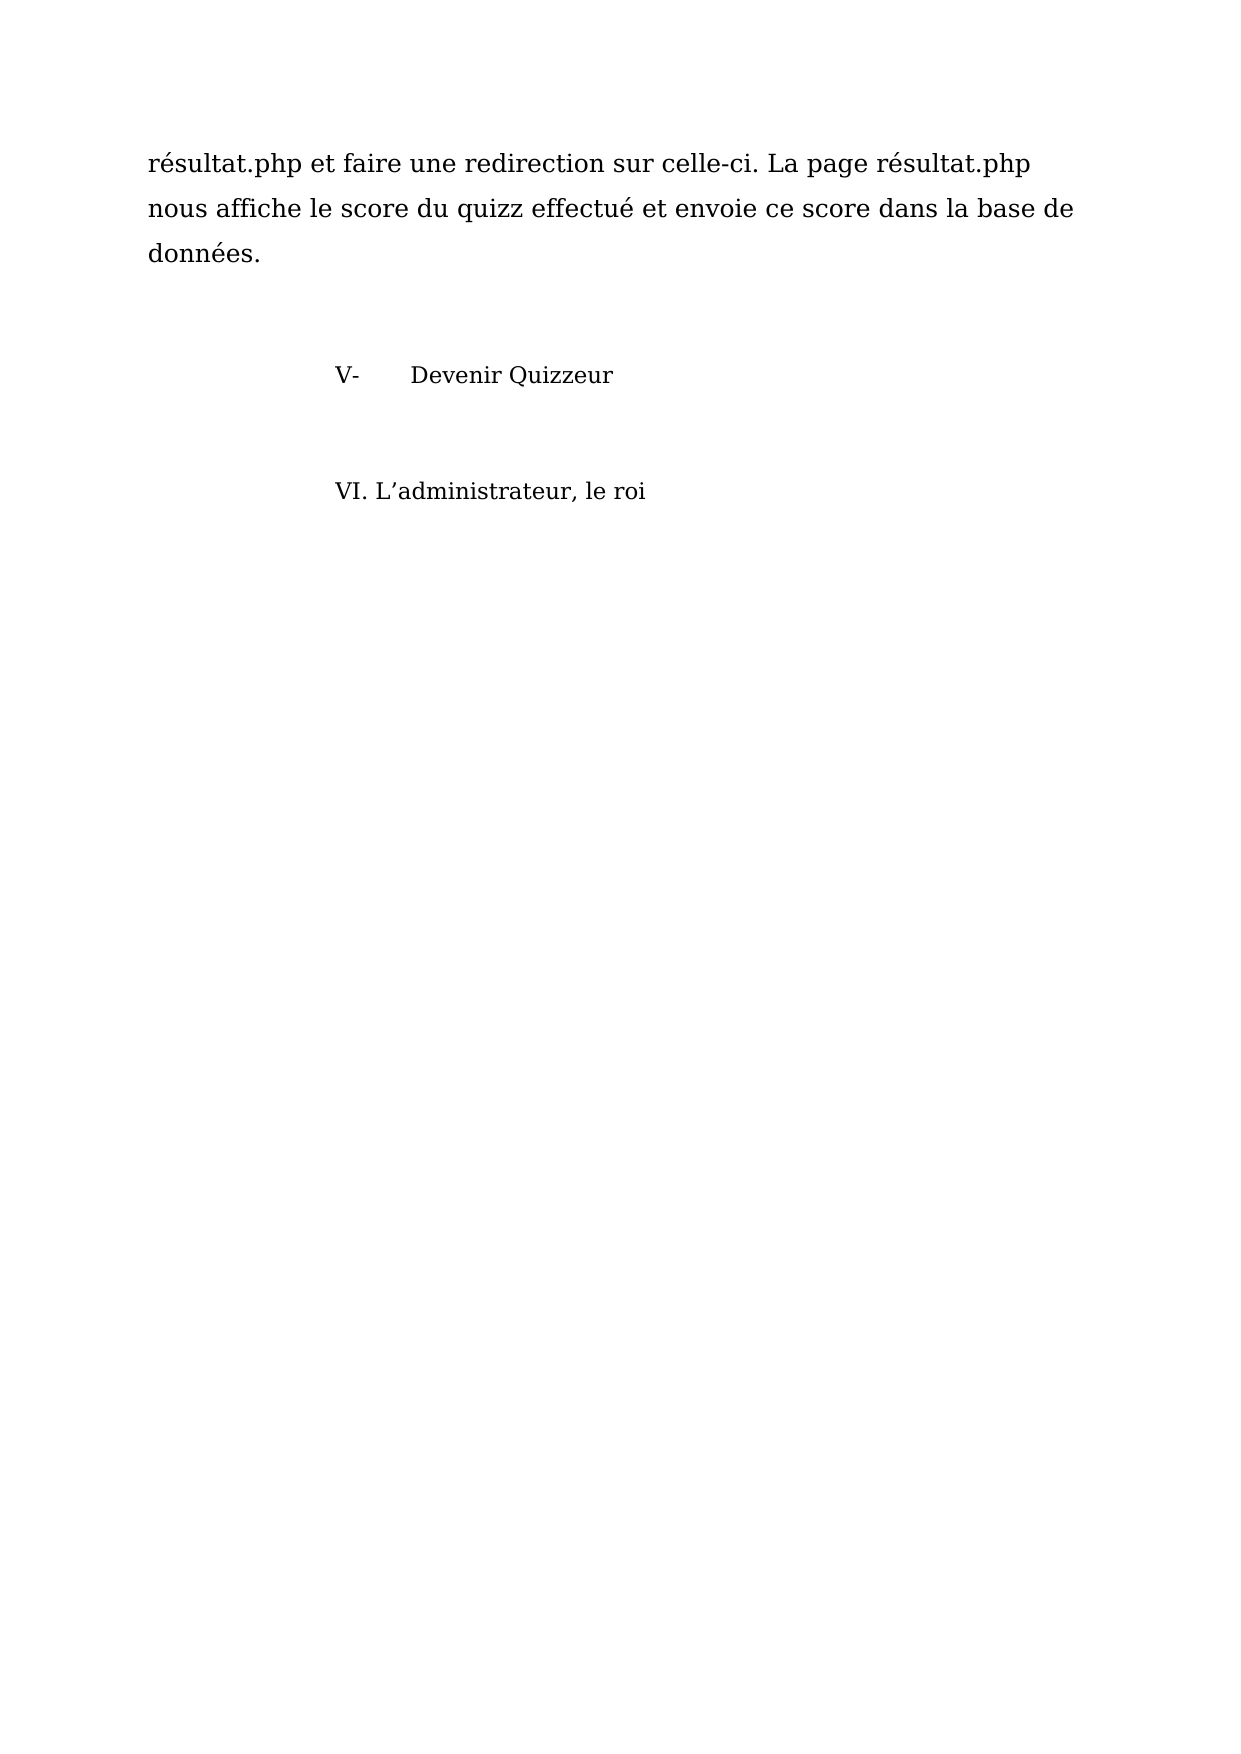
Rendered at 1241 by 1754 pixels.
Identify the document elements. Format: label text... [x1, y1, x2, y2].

text résultat.php et faire une redirection sur celle-ci. La page résultat.php nous affiche le score du quizz effectué et envoie ce score dans la base de données. [148, 148, 1093, 268]
text VI. L’administrateur, le roi [335, 477, 1093, 504]
list Devenir Quizzeur [335, 361, 1093, 388]
